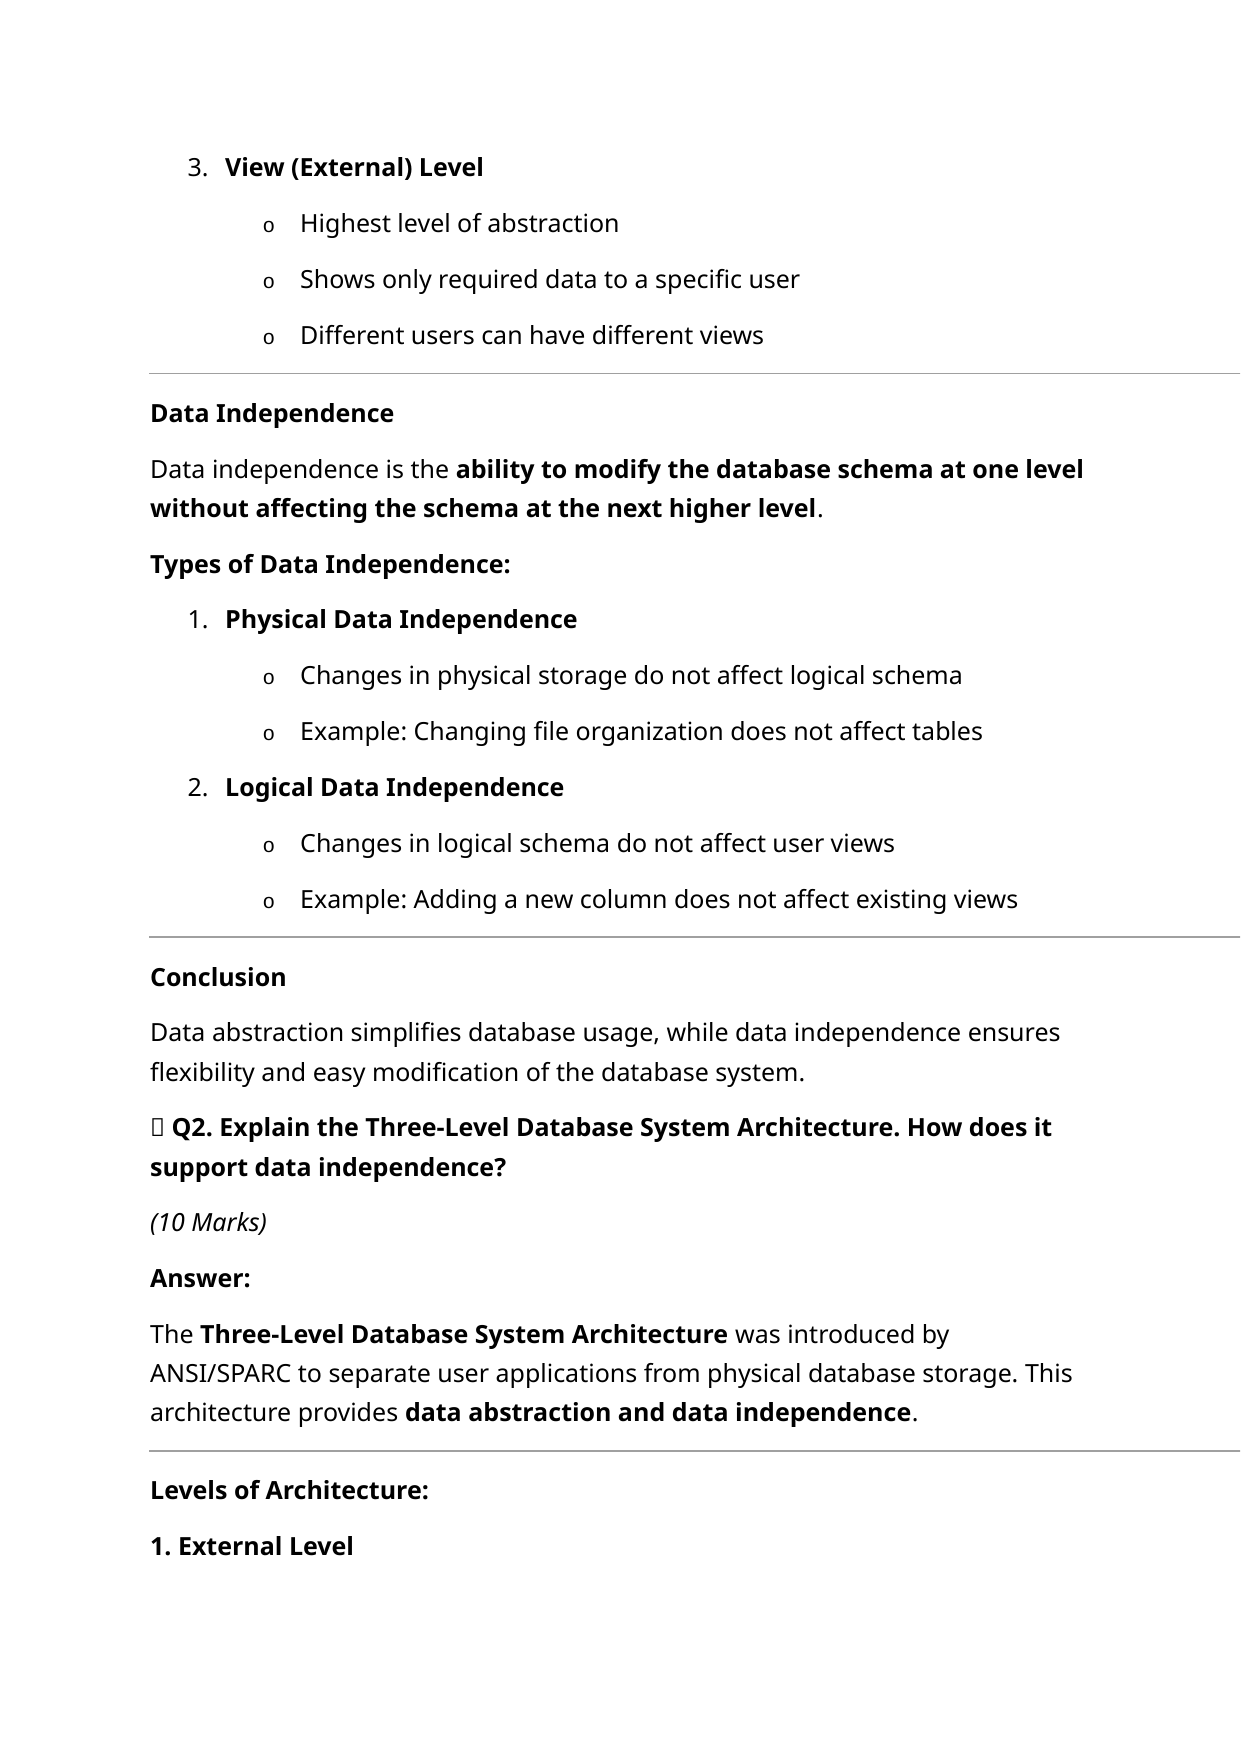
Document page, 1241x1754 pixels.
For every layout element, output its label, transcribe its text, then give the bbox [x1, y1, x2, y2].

list Changes in logical schema do not affect user views [262, 825, 1090, 859]
text The Three-Level Database System Architecture was introduced by ANSI/SPARC to separate user applications from physical database storage. This architecture provides data abstraction and data independence. [150, 1317, 1090, 1429]
text Data independence is the ability to modify the database schema at one level without affecting the schema at the next higher level. [150, 451, 1090, 524]
list Logical Data Independence [187, 769, 1090, 804]
text 1. External Level [150, 1529, 1090, 1563]
list Highest level of abstraction [262, 206, 1090, 240]
text 🔶 Q2. Explain the Three-Level Database System Architecture. How does it support data independence? [150, 1110, 1090, 1183]
list View (External) Level [187, 150, 1090, 184]
list Shows only required data to a specific user [262, 262, 1090, 296]
list Different users can have different views [262, 317, 1090, 352]
text (10 Marks) [150, 1205, 1090, 1239]
text Conclusion [150, 959, 1090, 993]
list Physical Data Independence [187, 602, 1090, 636]
text Data abstraction simplifies database usage, while data independence ensures flexibility and easy modification of the database system. [150, 1015, 1090, 1088]
text Levels of Architecture: [150, 1473, 1090, 1507]
text Answer: [150, 1261, 1090, 1295]
text Data Independence [150, 395, 1090, 429]
list Example: Changing file organization does not affect tables [262, 714, 1090, 748]
list Changes in physical storage do not affect logical schema [262, 658, 1090, 692]
text Types of Data Independence: [150, 546, 1090, 580]
list Example: Adding a new column does not affect existing views [262, 881, 1090, 915]
